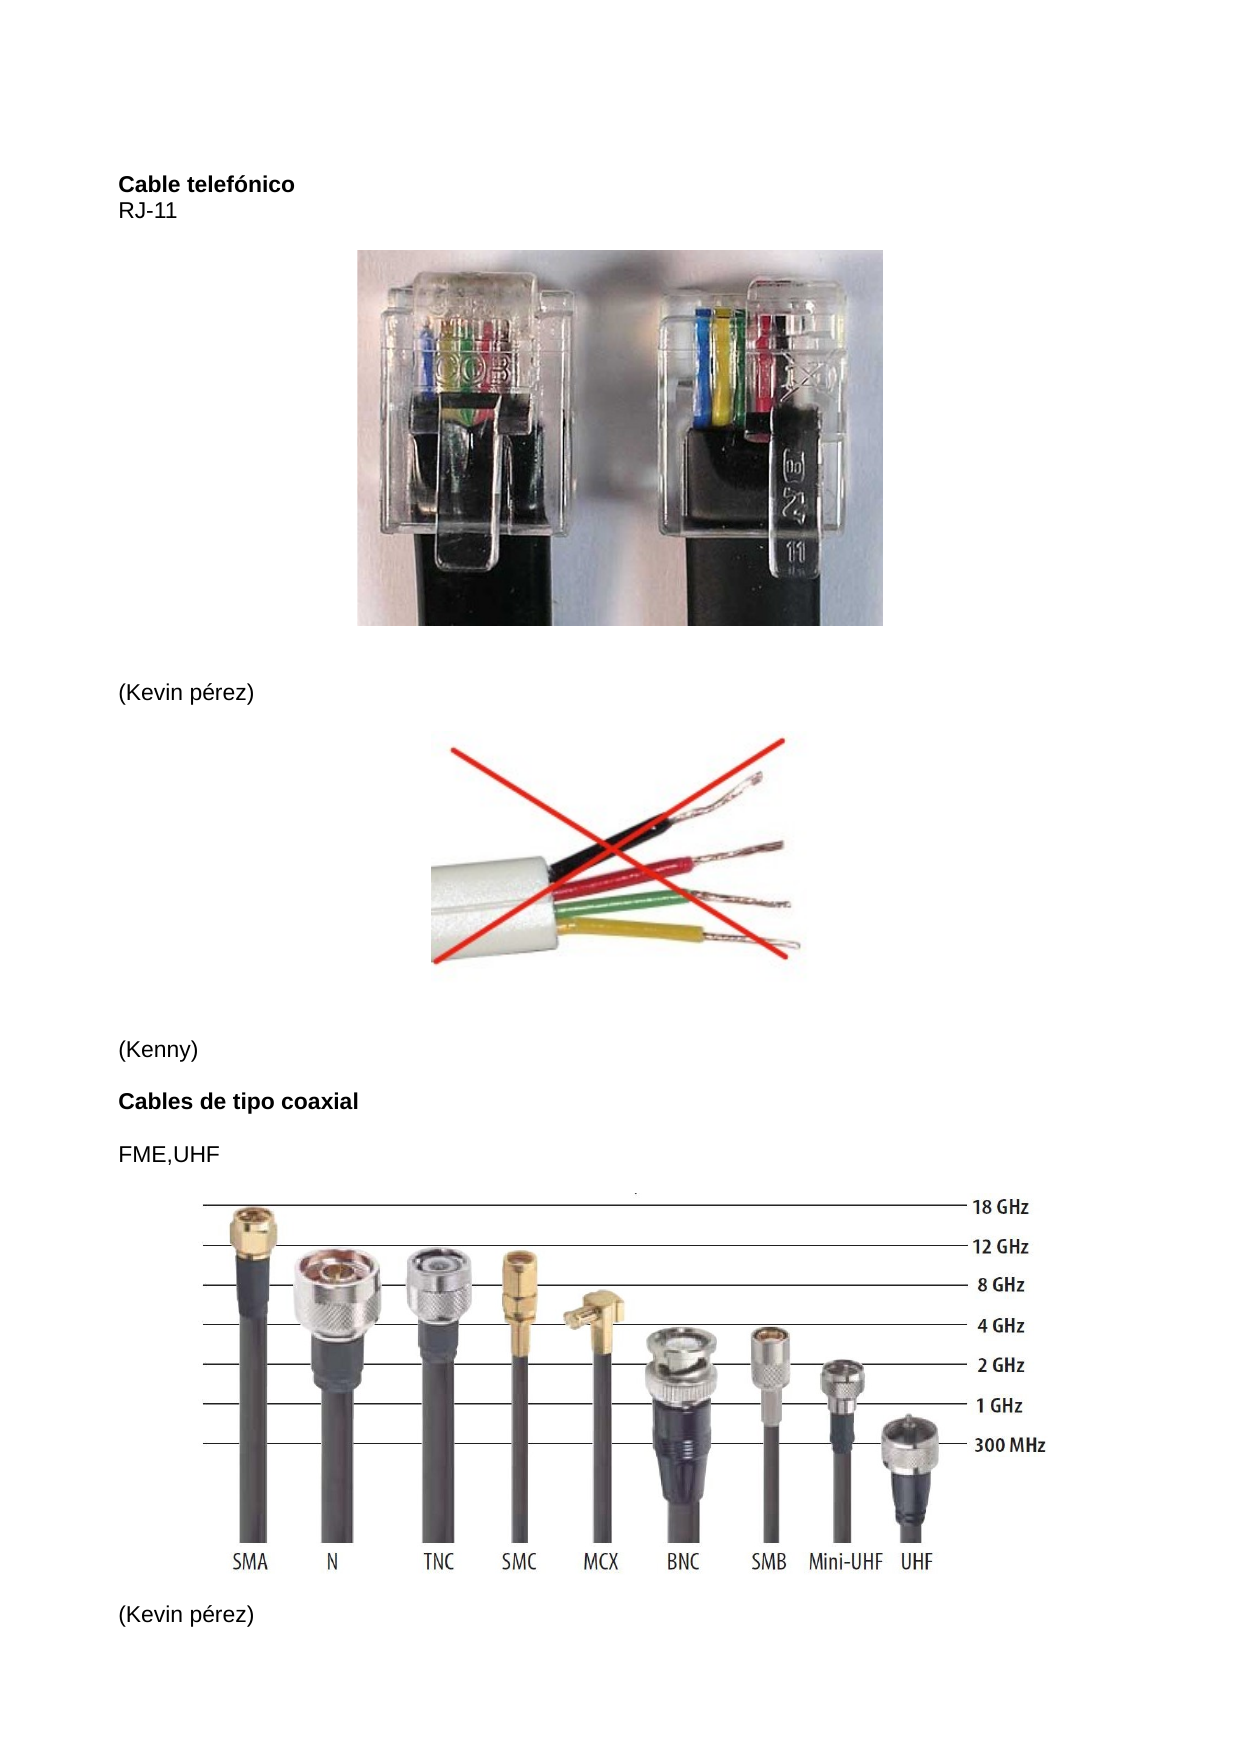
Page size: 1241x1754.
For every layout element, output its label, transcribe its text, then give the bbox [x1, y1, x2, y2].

picture [431, 731, 810, 983]
text (Kenny) [118, 1036, 1122, 1062]
picture [192, 1193, 1048, 1575]
text (Kevin pérez) [118, 1601, 1122, 1627]
text FME,UHF [118, 1141, 1122, 1167]
text Cables de tipo coaxial [118, 1088, 1122, 1115]
text (Kevin pérez) [118, 679, 1122, 705]
text RJ-11 [118, 197, 1122, 223]
text Cable telefónico [118, 171, 1122, 197]
picture [357, 250, 883, 626]
